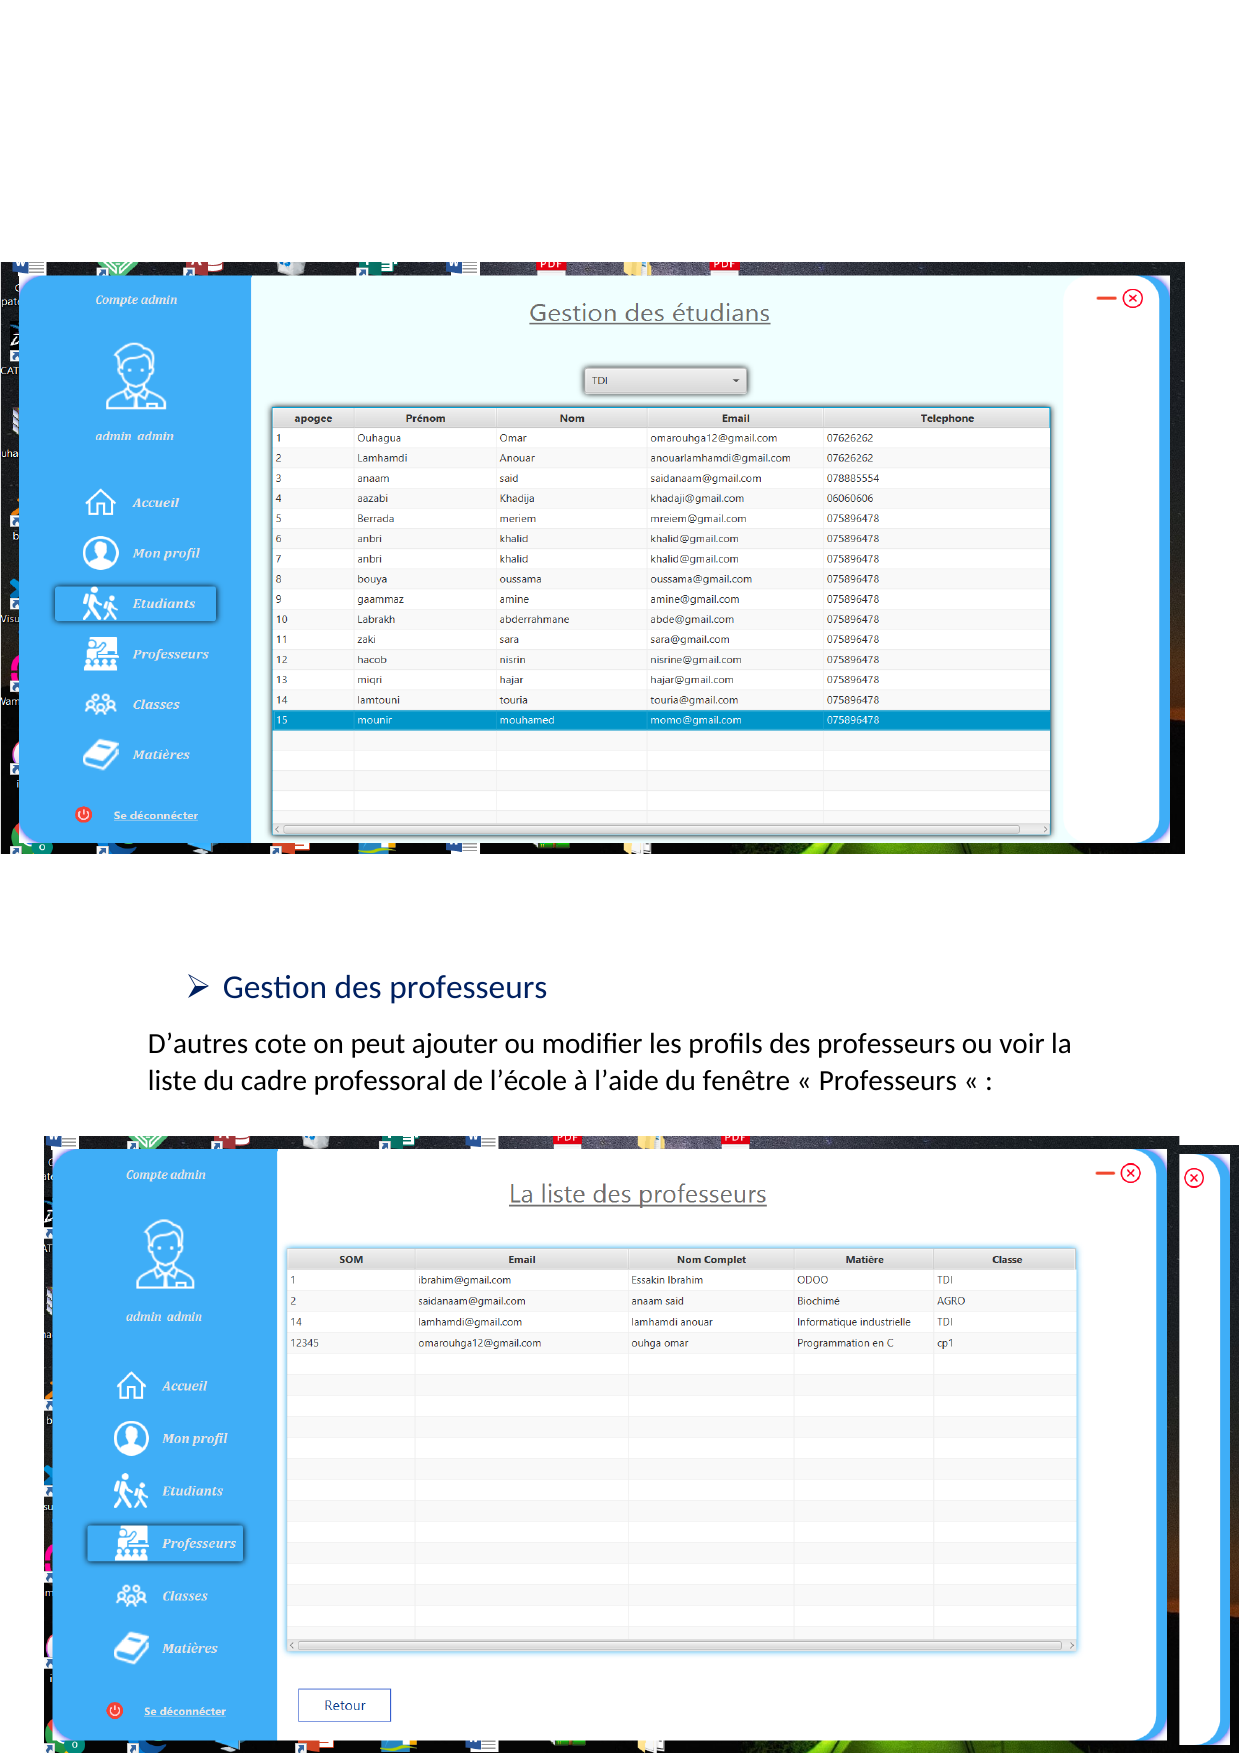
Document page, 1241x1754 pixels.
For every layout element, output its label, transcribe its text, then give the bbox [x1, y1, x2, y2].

list Gestion des professeurs [185, 967, 1093, 1007]
text D’autres cote on peut ajouter ou modifier les profils des professeurs ou voir la liste du cadre professoral de l’école à l’aide du fenêtre « Professeurs « : [148, 1026, 1093, 1098]
